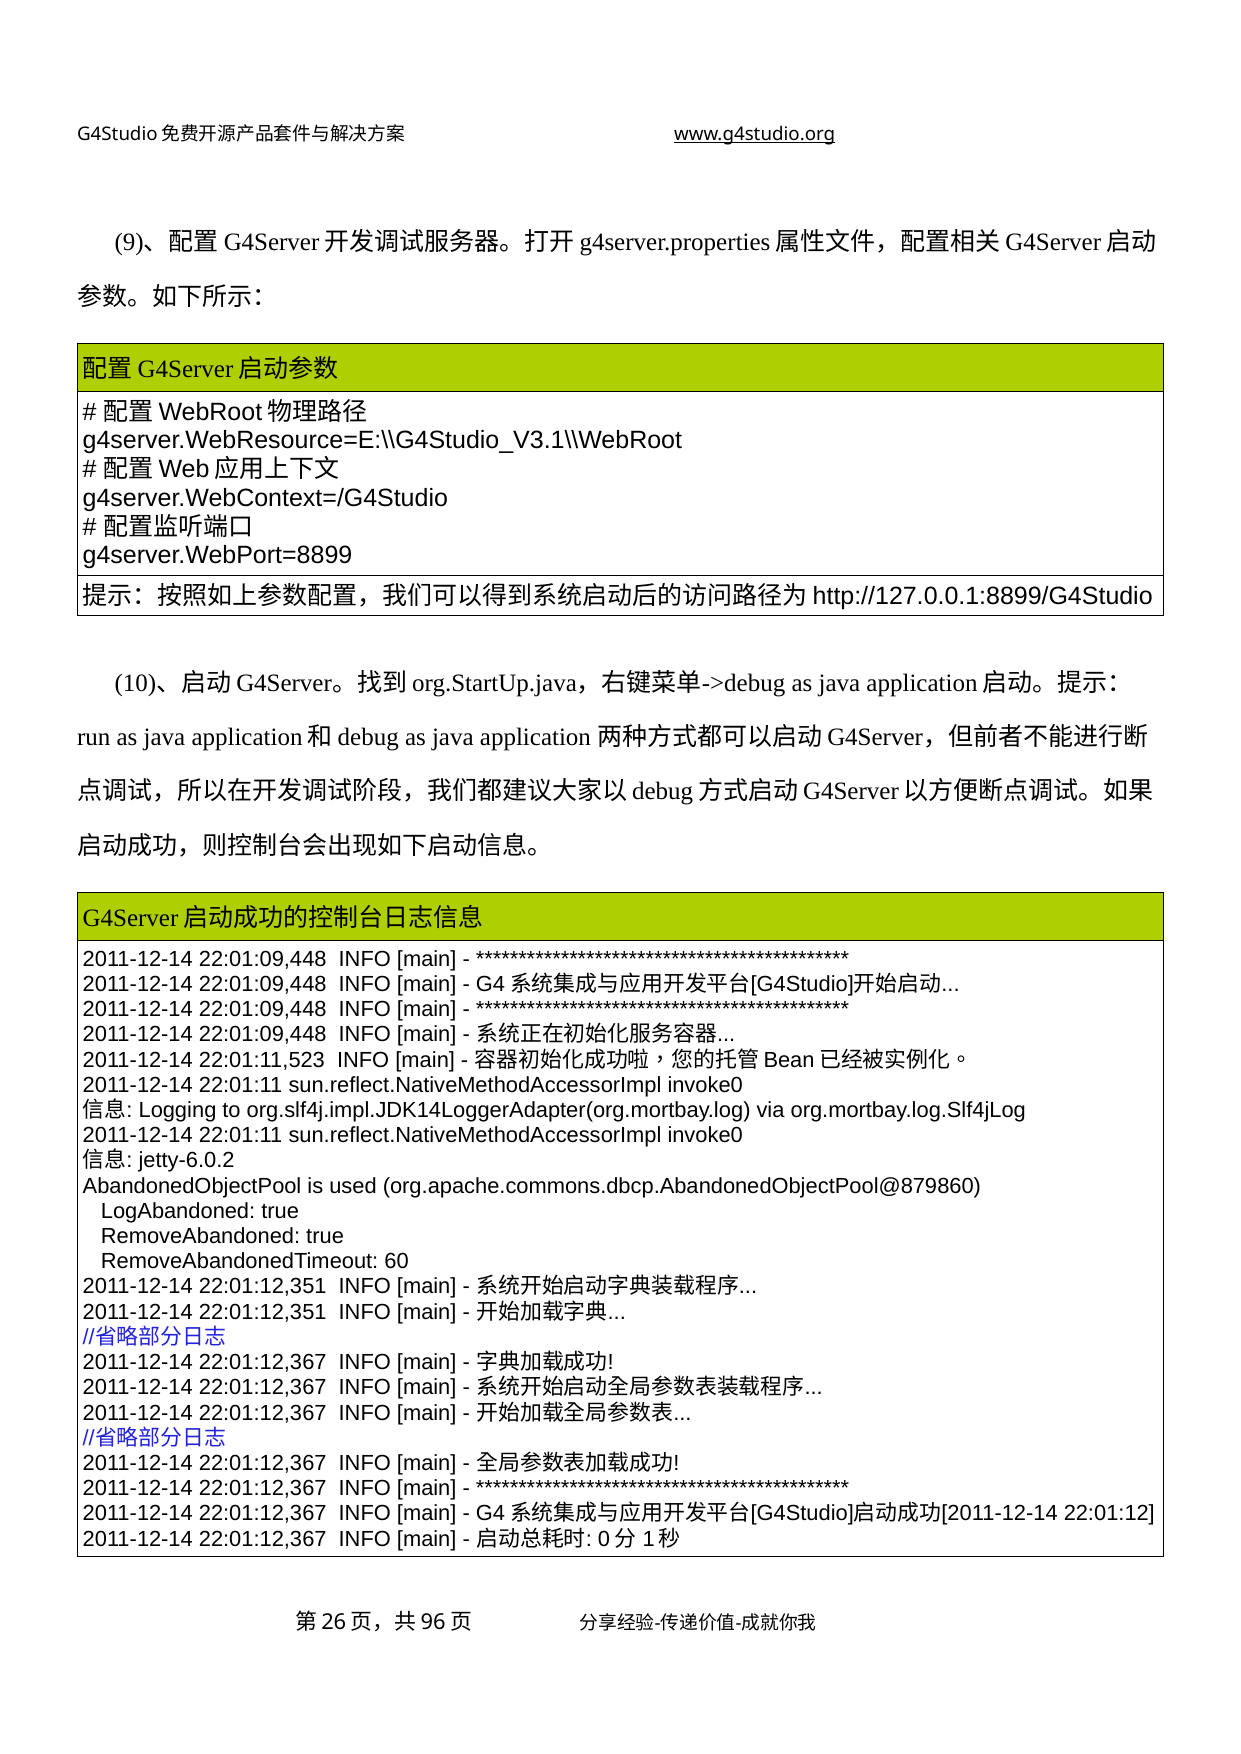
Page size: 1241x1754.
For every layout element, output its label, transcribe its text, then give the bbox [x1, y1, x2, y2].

text (10)、启动G4Server。找到org.StartUp.java，右键菜单->debug as java application启动。提示：run as java application和debug as java application 两种方式都可以启动G4Server，但前者不能进行断点调试，所以在开发调试阶段，我们都建议大家以debug方式启动G4Server以方便断点调试。如果启动成功，则控制台会出现如下启动信息。 [77, 616, 1163, 861]
table_header 配置G4Server启动参数 [78, 344, 1163, 391]
table_header G4Server启动成功的控制台日志信息 [78, 893, 1163, 940]
text (9)、配置G4Server开发调试服务器。打开g4server.properties属性文件，配置相关G4Server启动参数。如下所示： [77, 175, 1163, 312]
table_cell 提示：按照如上参数配置，我们可以得到系统启动后的访问路径为http://127.0.0.1:8899/G4Studio [78, 576, 1163, 615]
table_cell # 配置WebRoot物理路径 g4server.WebResource=E:\\G4Studio_V3.1\\WebRoot # 配置Web应用上下文 g4server.WebContext=/G4Studio # 配置监听端口 g4server.WebPort=8899 [78, 392, 1163, 575]
table_cell 2011-12-14 22:01:09,448 INFO [main] - ******************************************** 2011-12-14 22:01:09,448 INFO [main] - G4系统集成与应用开发平台[G4Studio]开始启动... 2011-12-14 22:01:09,448 INFO [main] - ******************************************** 2011-12-14 22:01:09,448 INFO [main] - 系统正在初始化服务容器... 2011-12-14 22:01:11,523 INFO [main] - 容器初始化成功啦，您的托管Bean已经被实例化。 2011-12-14 22:01:11 sun.reflect.NativeMethodAccessorImpl invoke0 信息: Logging to org.slf4j.impl.JDK14LoggerAdapter(org.mortbay.log) via org.mortbay.log.Slf4jLog 2011-12-14 22:01:11 sun.reflect.NativeMethodAccessorImpl invoke0 信息: jetty-6.0.2 AbandonedObjectPool is used (org.apache.commons.dbcp.AbandonedObjectPool@879860) LogAbandoned: true RemoveAbandoned: true RemoveAbandonedTimeout: 60 2011-12-14 22:01:12,351 INFO [main] - 系统开始启动字典装载程序... 2011-12-14 22:01:12,351 INFO [main] - 开始加载字典... //省略部分日志 2011-12-14 22:01:12,367 INFO [main] - 字典加载成功! 2011-12-14 22:01:12,367 INFO [main] - 系统开始启动全局参数表装载程序... 2011-12-14 22:01:12,367 INFO [main] - 开始加载全局参数表... //省略部分日志 2011-12-14 22:01:12,367 INFO [main] - 全局参数表加载成功! 2011-12-14 22:01:12,367 INFO [main] - ******************************************** 2011-12-14 22:01:12,367 INFO [main] - G4系统集成与应用开发平台[G4Studio]启动成功[2011-12-14 22:01:12] 2011-12-14 22:01:12,367 INFO [main] - 启动总耗时: 0分 1秒 [78, 941, 1163, 1556]
